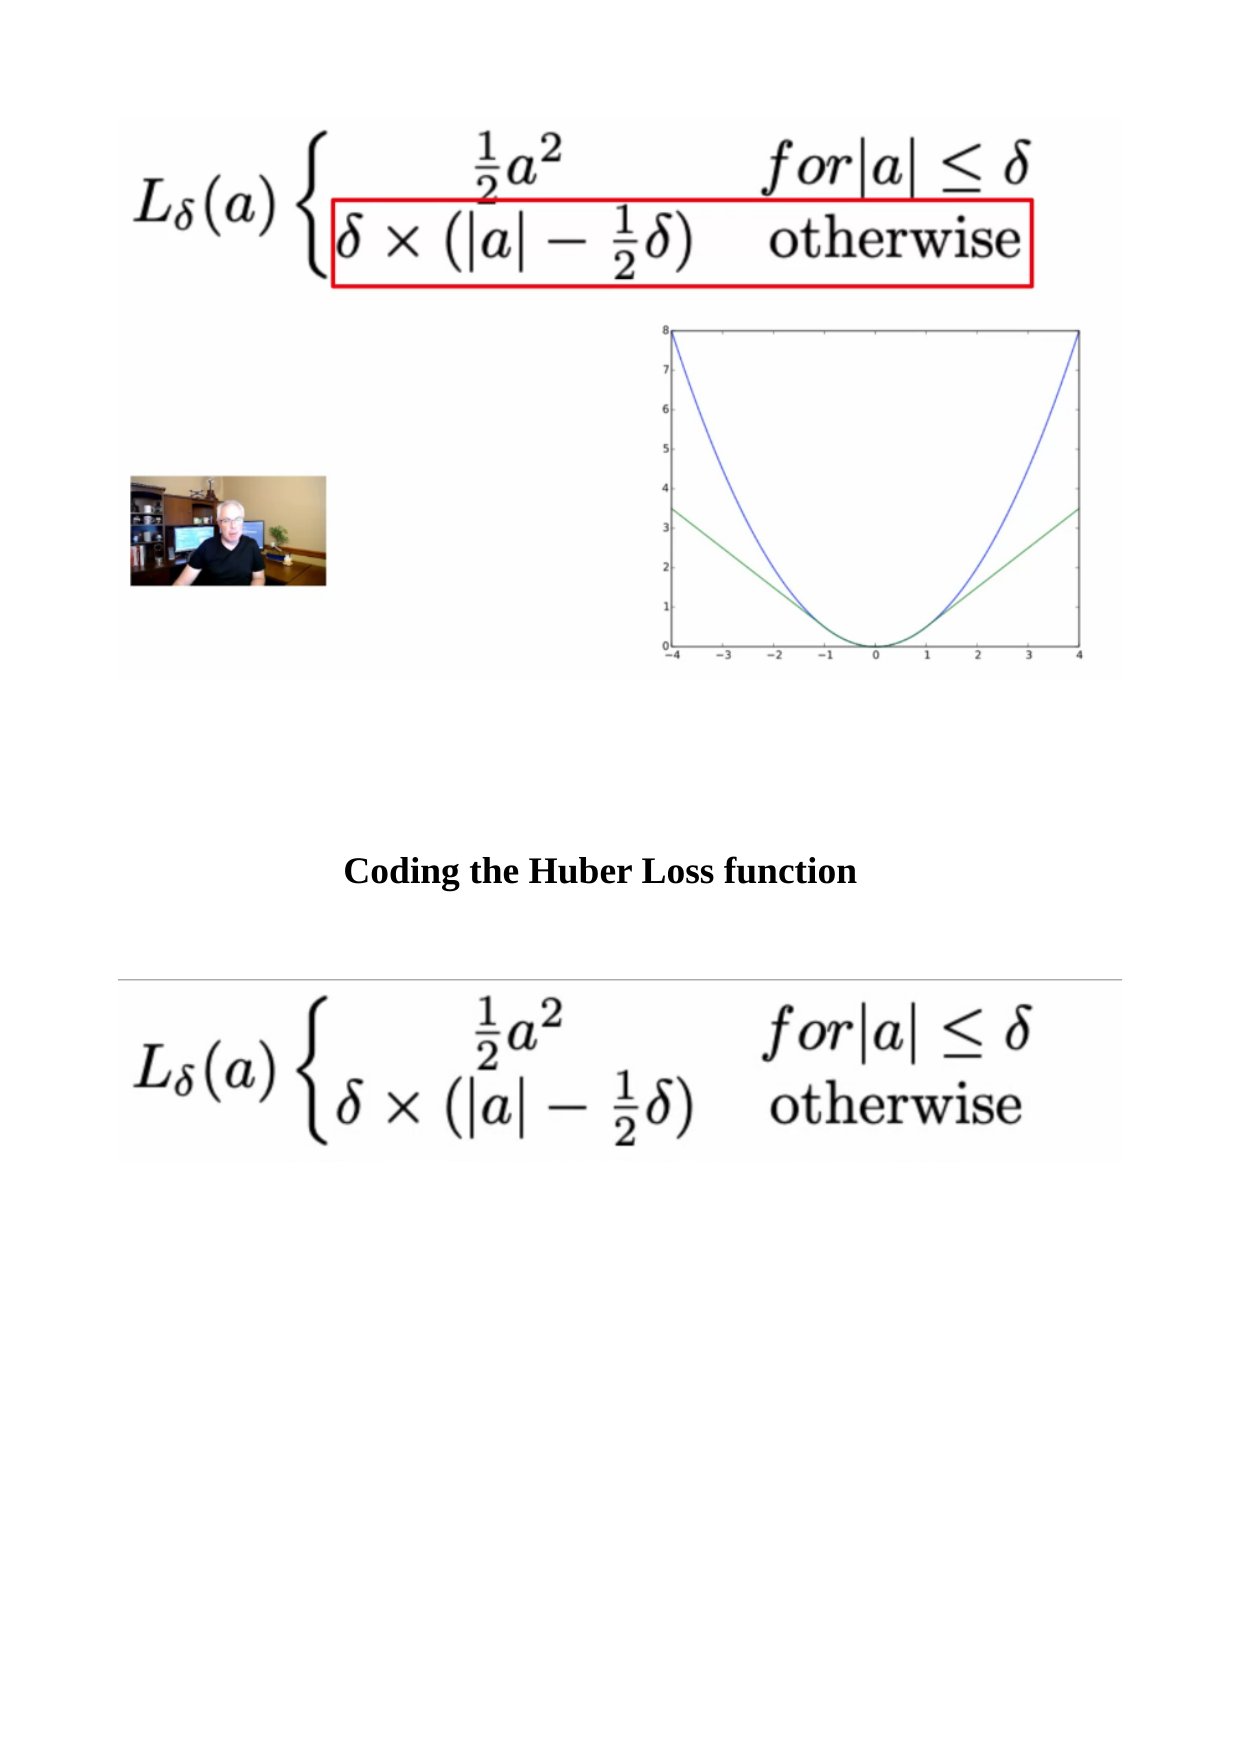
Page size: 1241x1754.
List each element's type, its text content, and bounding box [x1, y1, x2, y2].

picture [118, 118, 1123, 680]
subtitle Coding the Huber Loss function [118, 848, 1122, 891]
picture [118, 978, 1123, 1162]
